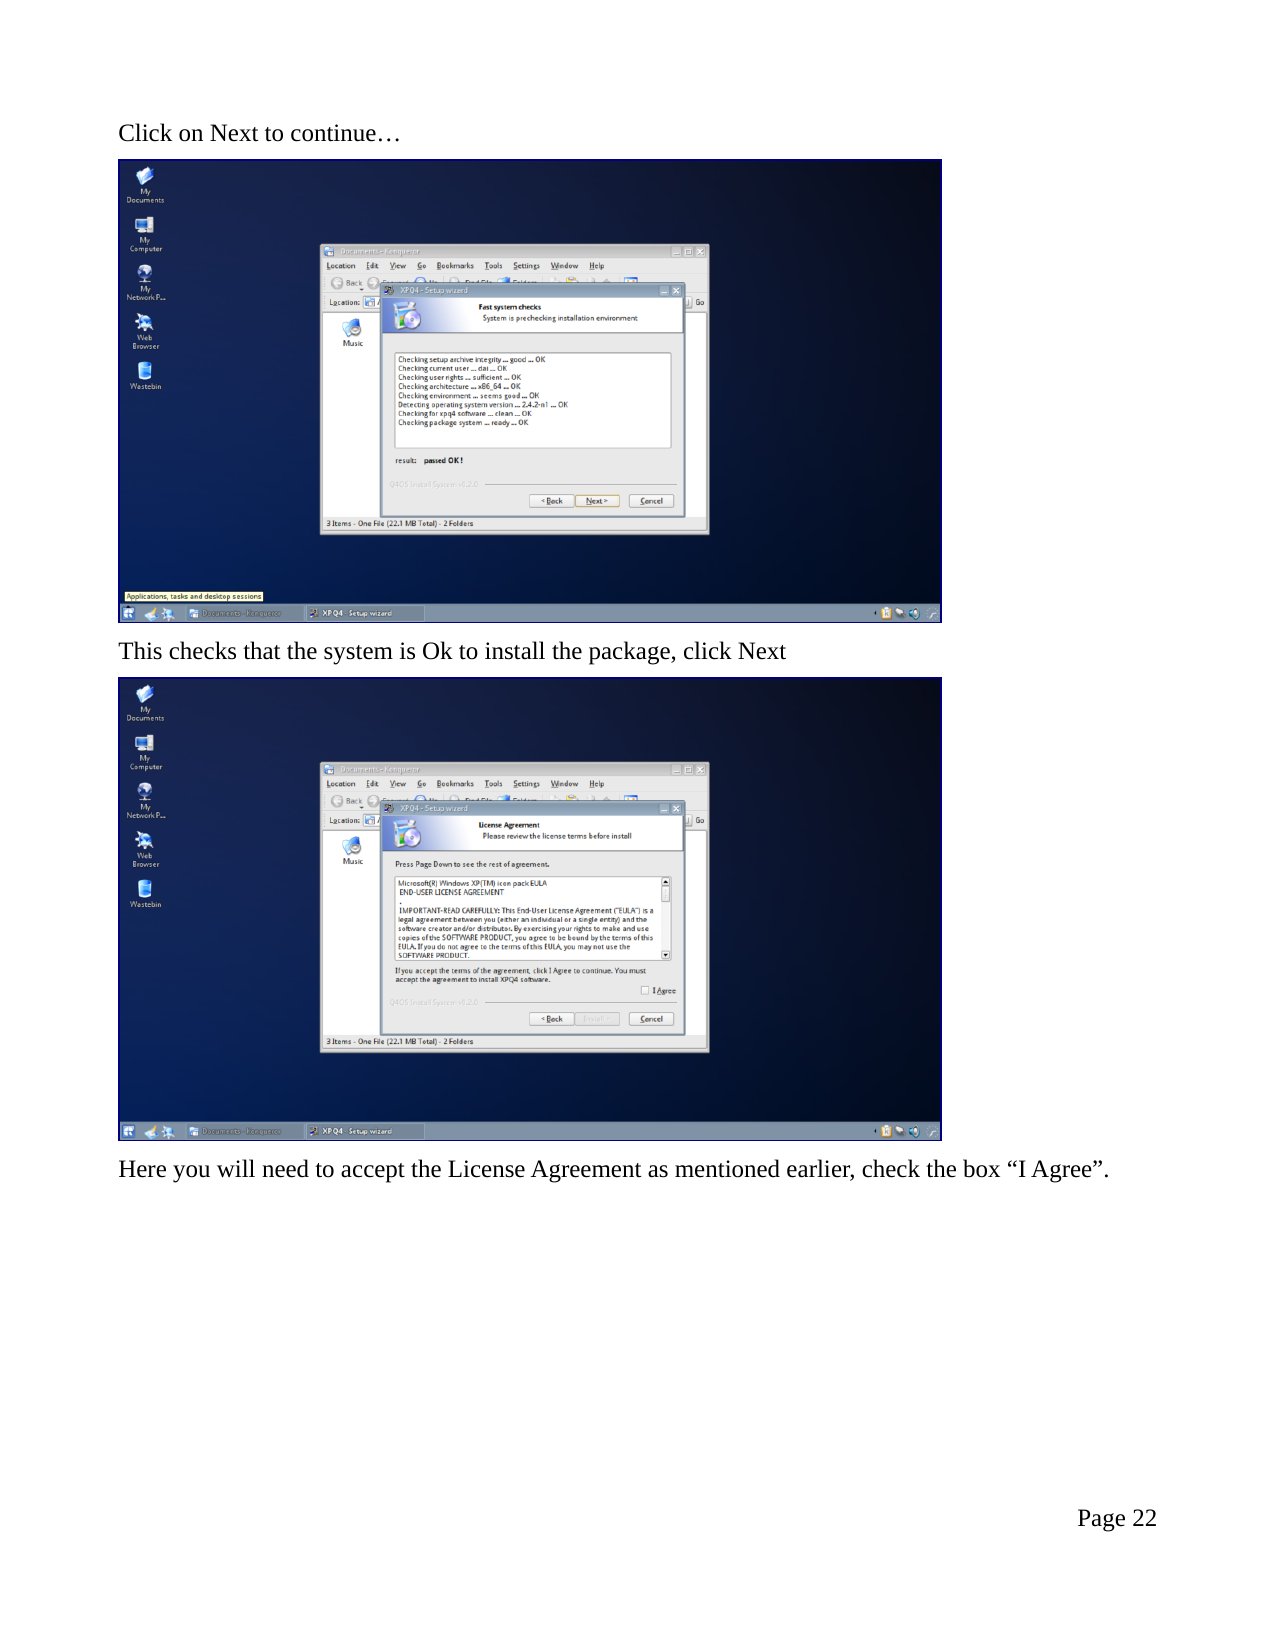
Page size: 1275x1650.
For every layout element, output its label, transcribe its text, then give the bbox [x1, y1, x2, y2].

picture [120, 161, 940, 622]
picture [120, 679, 940, 1140]
text Here you will need to accept the License Agreement as mentioned earlier, check the box “I Agree”. [118, 1154, 1157, 1182]
text This checks that the system is Ok to install the package, click Next [118, 636, 1157, 665]
text Click on Next to continue… [118, 118, 1157, 147]
